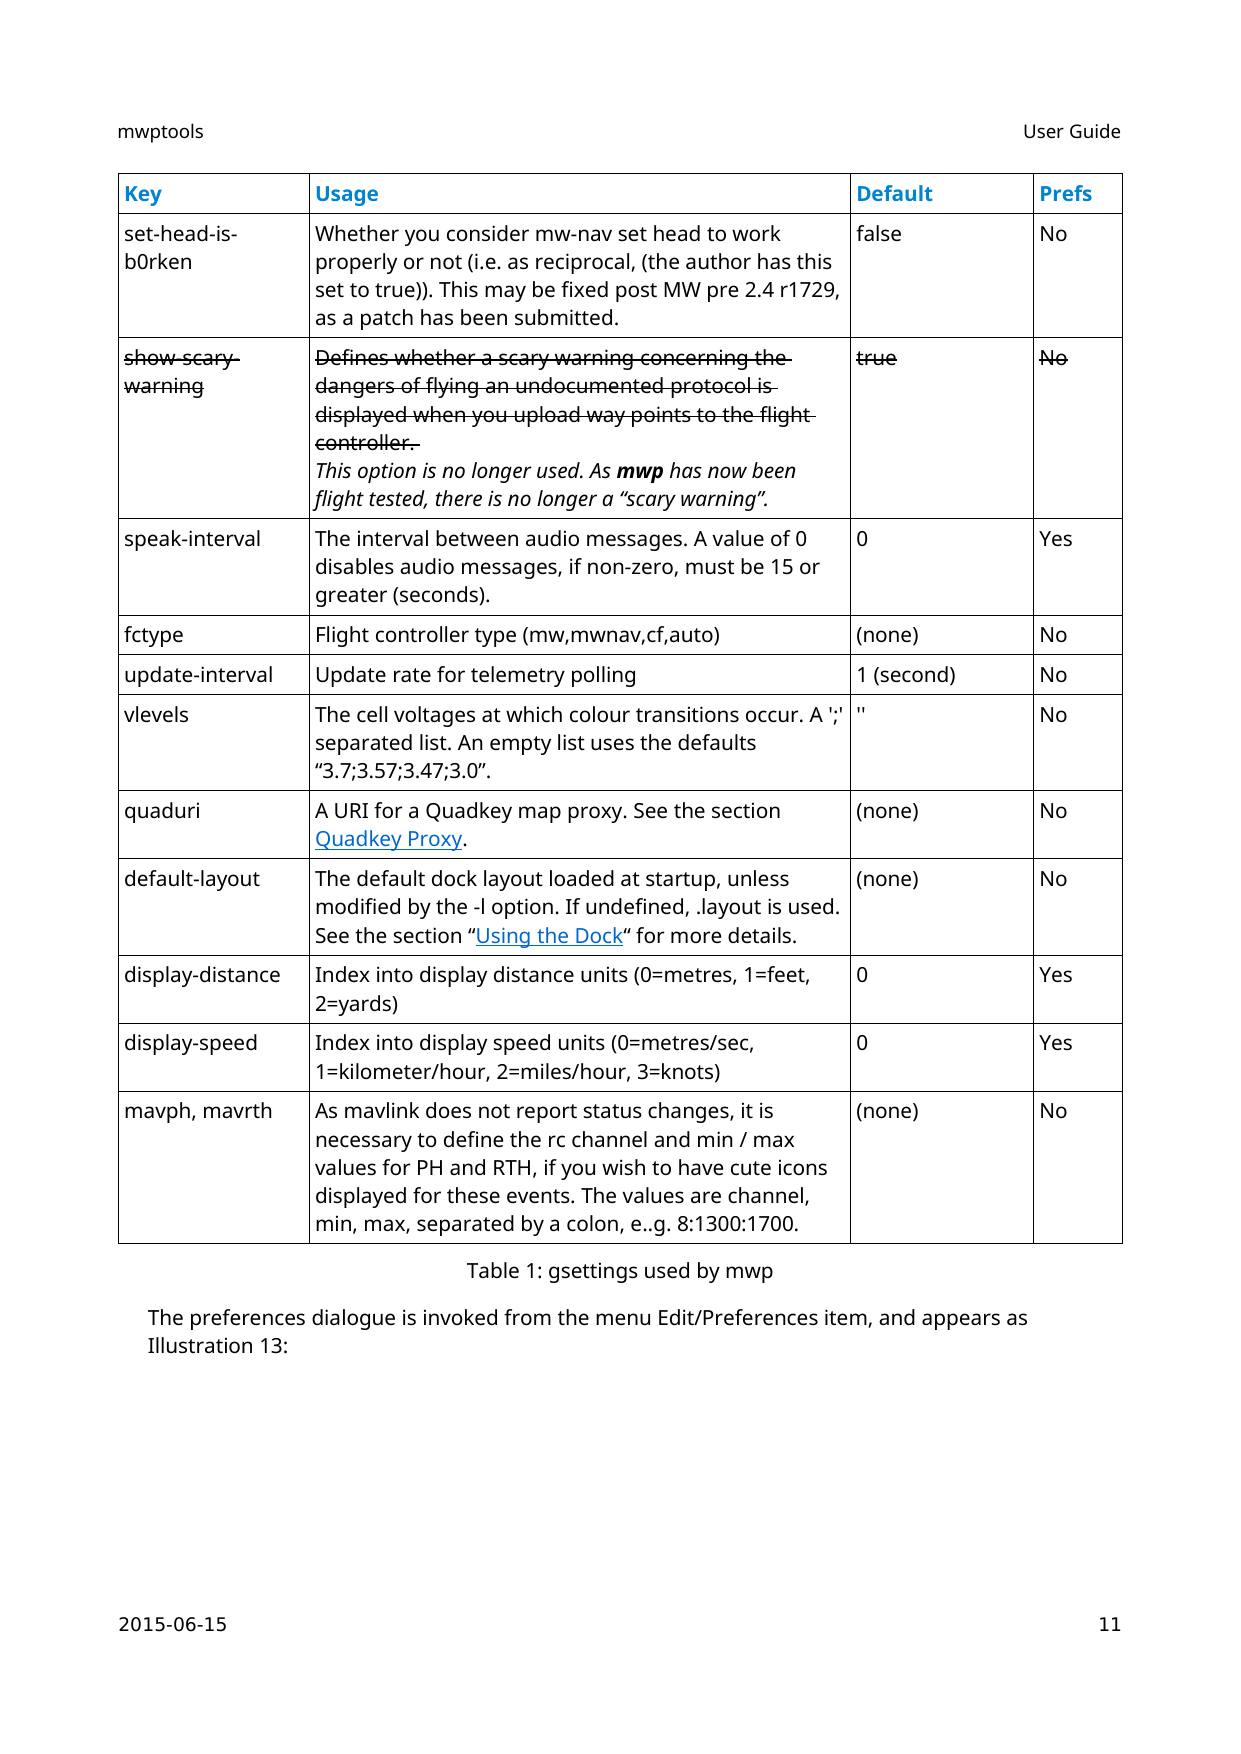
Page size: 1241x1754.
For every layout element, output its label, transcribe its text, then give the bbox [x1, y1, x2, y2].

table_cell Whether you consider mw-nav set head to work properly or not (i.e. as reciprocal, (the author has this set to true)). This may be fixed post MW pre 2.4 r1729, as a patch has been submitted. [310, 214, 850, 337]
text Table 1: gsettings used by mwp [118, 1256, 1122, 1284]
table_cell (none) [851, 616, 1033, 654]
table_cell Yes [1034, 519, 1122, 615]
table_cell The interval between audio messages. A value of 0 disables audio messages, if non-zero, must be 15 or greater (seconds). [310, 519, 850, 615]
table_cell speak-interval [119, 519, 309, 615]
table_cell display-speed [119, 1024, 309, 1091]
table_cell (none) [851, 859, 1033, 955]
table_cell 1 (second) [851, 655, 1033, 694]
table_cell mavph, mavrth [119, 1092, 309, 1243]
table_header Usage [310, 174, 850, 213]
table_cell The cell voltages at which colour transitions occur. A ';' separated list. An empty list uses the defaults “3.7;3.57;3.47;3.0”. [310, 695, 850, 790]
table_cell Index into display speed units (0=metres/sec, 1=kilometer/hour, 2=miles/hour, 3=knots) [310, 1024, 850, 1091]
table_cell The default dock layout loaded at startup, unless modified by the -l option. If undefined, .layout is used. See the section “Using the Dock“ for more details. [310, 859, 850, 955]
table_cell (none) [851, 1092, 1033, 1243]
table_cell No [1034, 1092, 1122, 1243]
table_cell update-interval [119, 655, 309, 694]
table_cell show-scary-warning [119, 338, 309, 518]
table_cell quaduri [119, 791, 309, 858]
table_cell No [1034, 695, 1122, 790]
table_cell No [1034, 338, 1122, 518]
table_cell Defines whether a scary warning concerning the dangers of flying an undocumented protocol is displayed when you upload way points to the flight controller. This option is no longer used. As mwp has now been flight tested, there is no longer a “scary warning”. [310, 338, 850, 518]
table_cell Yes [1034, 1024, 1122, 1091]
table_cell display-distance [119, 956, 309, 1023]
table_header Default [851, 174, 1033, 213]
table_cell Flight controller type (mw,mwnav,cf,auto) [310, 616, 850, 654]
table_cell set-head-is-b0rken [119, 214, 309, 337]
table_cell No [1034, 859, 1122, 955]
table_cell default-layout [119, 859, 309, 955]
table_cell Update rate for telemetry polling [310, 655, 850, 694]
table_cell No [1034, 214, 1122, 337]
table_cell No [1034, 655, 1122, 694]
table_cell A URI for a Quadkey map proxy. See the section Quadkey Proxy. [310, 791, 850, 858]
table_cell 0 [851, 956, 1033, 1023]
text The preferences dialogue is invoked from the menu Edit/Preferences item, and appears as Illustration 13: [148, 1303, 1122, 1359]
table_cell false [851, 214, 1033, 337]
table_cell fctype [119, 616, 309, 654]
table_cell (none) [851, 791, 1033, 858]
table_cell Index into display distance units (0=metres, 1=feet, 2=yards) [310, 956, 850, 1023]
table_header Key [119, 174, 309, 213]
table_header Prefs [1034, 174, 1122, 213]
table_cell true [851, 338, 1033, 518]
table_cell '' [851, 695, 1033, 790]
table_cell vlevels [119, 695, 309, 790]
table_cell No [1034, 791, 1122, 858]
table_cell As mavlink does not report status changes, it is necessary to define the rc channel and min / max values for PH and RTH, if you wish to have cute icons displayed for these events. The values are channel, min, max, separated by a colon, e..g. 8:1300:1700. [310, 1092, 850, 1243]
table_cell No [1034, 616, 1122, 654]
table_cell 0 [851, 1024, 1033, 1091]
table_cell Yes [1034, 956, 1122, 1023]
table_cell 0 [851, 519, 1033, 615]
